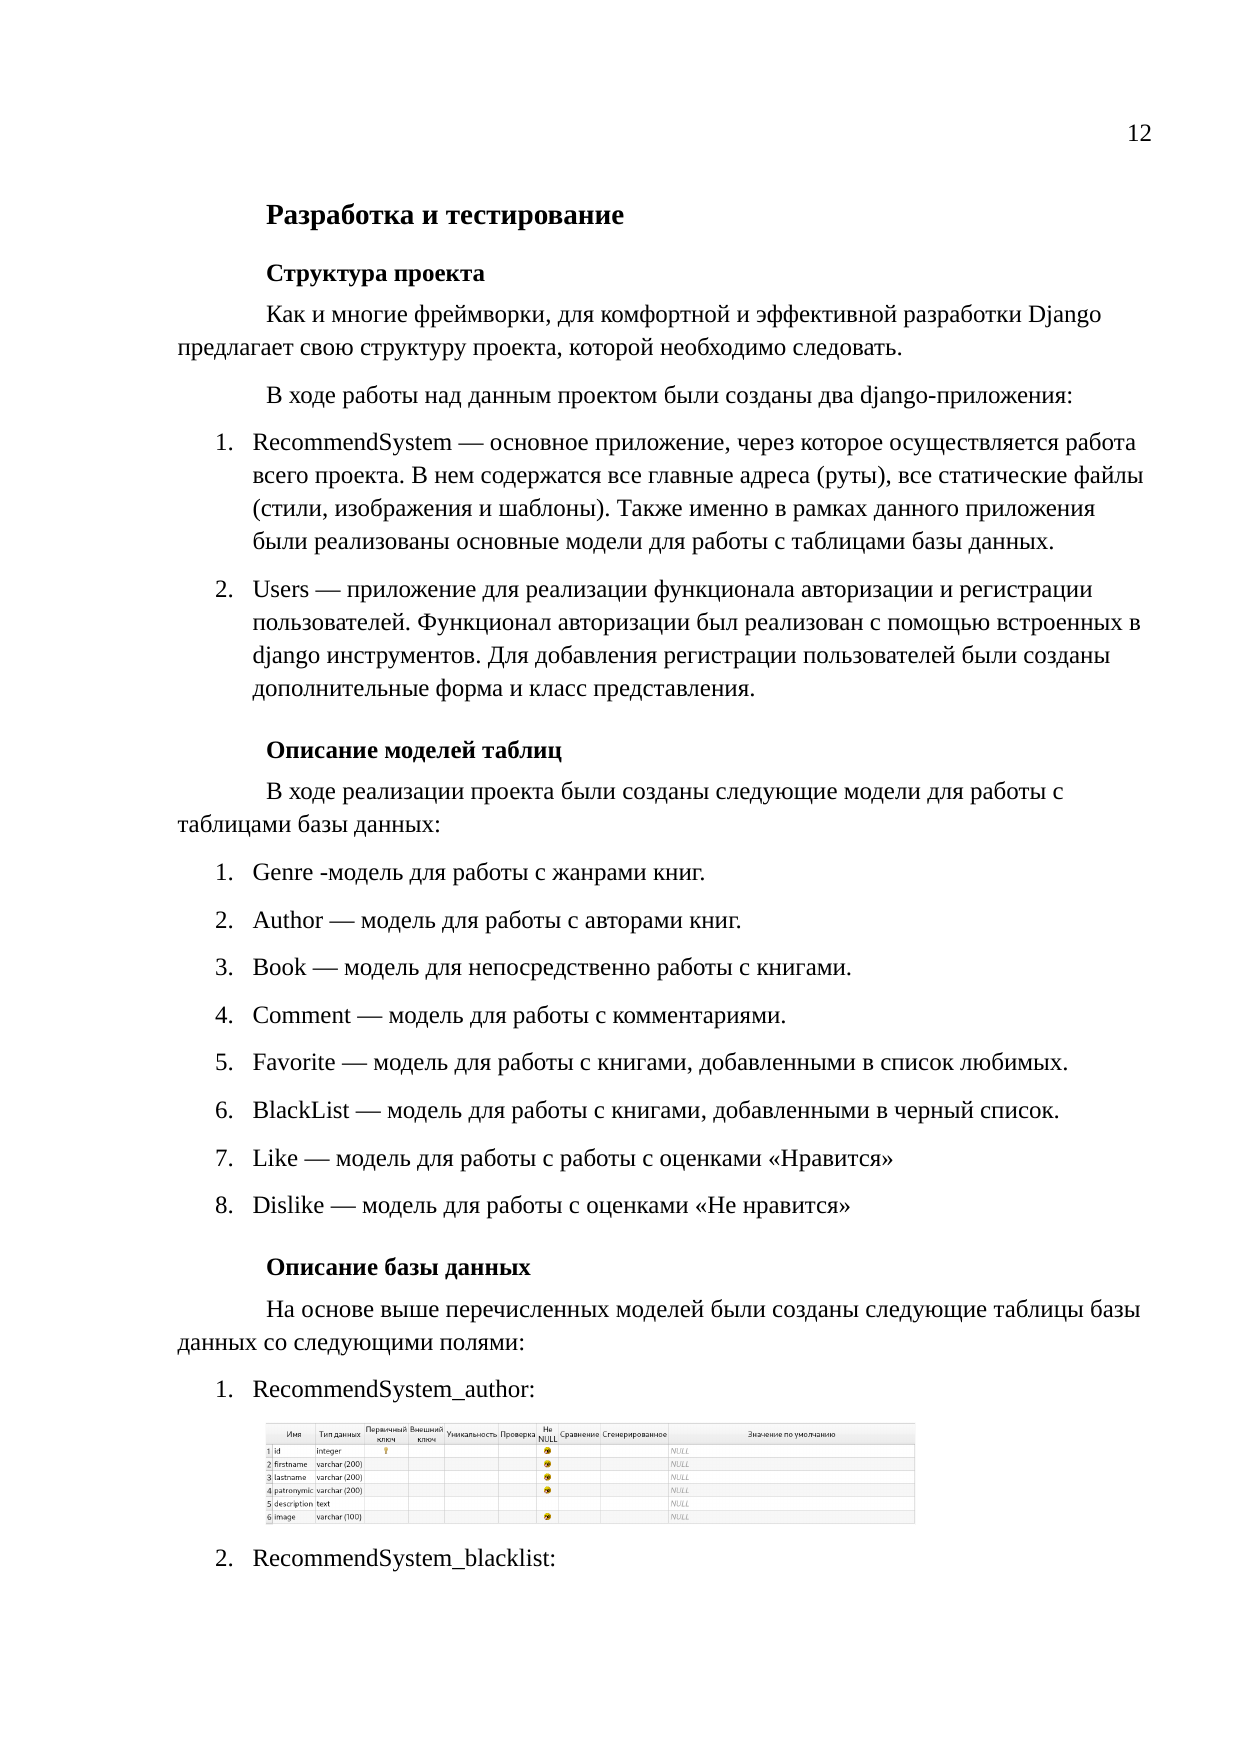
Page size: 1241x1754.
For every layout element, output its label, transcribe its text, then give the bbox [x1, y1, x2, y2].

list RecommendSystem_author: [215, 1374, 1152, 1403]
list Users — приложение для реализации функционала авторизации и регистрации пользователей. Функционал авторизации был реализован с помощью встроенных в django инструментов. Для добавления регистрации пользователей были созданы дополнительные форма и класс представления. [215, 574, 1152, 702]
subtitle Описание моделей таблиц [177, 735, 1152, 764]
list Like — модель для работы с работы с оценками «Нравится» [215, 1143, 1152, 1171]
subtitle Описание базы данных [177, 1252, 1152, 1281]
subtitle Разработка и тестирование [177, 197, 1152, 231]
text Как и многие фреймворки, для комфортной и эффективной разработки Django предлагает свою структуру проекта, которой необходимо следовать. [177, 299, 1152, 361]
text На основе выше перечисленных моделей были созданы следующие таблицы базы данных со следующими полями: [177, 1294, 1152, 1356]
list Genre -модель для работы с жанрами книг. [215, 857, 1152, 886]
text В ходе работы над данным проектом были созданы два django-приложения: [177, 380, 1152, 408]
text В ходе реализации проекта были созданы следующие модели для работы с таблицами базы данных: [177, 776, 1152, 838]
list Favorite — модель для работы с книгами, добавленными в список любимых. [215, 1047, 1152, 1076]
list RecommendSystem — основное приложение, через которое осуществляется работа всего проекта. В нем содержатся все главные адреса (руты), все статические файлы (стили, изображения и шаблоны). Также именно в рамках данного приложения были реализованы основные модели для работы с таблицами базы данных. [215, 427, 1152, 555]
subtitle Структура проекта [177, 258, 1152, 287]
list RecommendSystem_blacklist: [215, 1543, 1152, 1572]
list Book — модель для непосредственно работы с книгами. [215, 952, 1152, 981]
list Dislike — модель для работы с оценками «Не нравится» [215, 1190, 1152, 1219]
list BlackList — модель для работы с книгами, добавленными в черный список. [215, 1095, 1152, 1124]
picture [265, 1422, 916, 1525]
list Comment — модель для работы с комментариями. [215, 1000, 1152, 1029]
list Author — модель для работы с авторами книг. [215, 905, 1152, 933]
